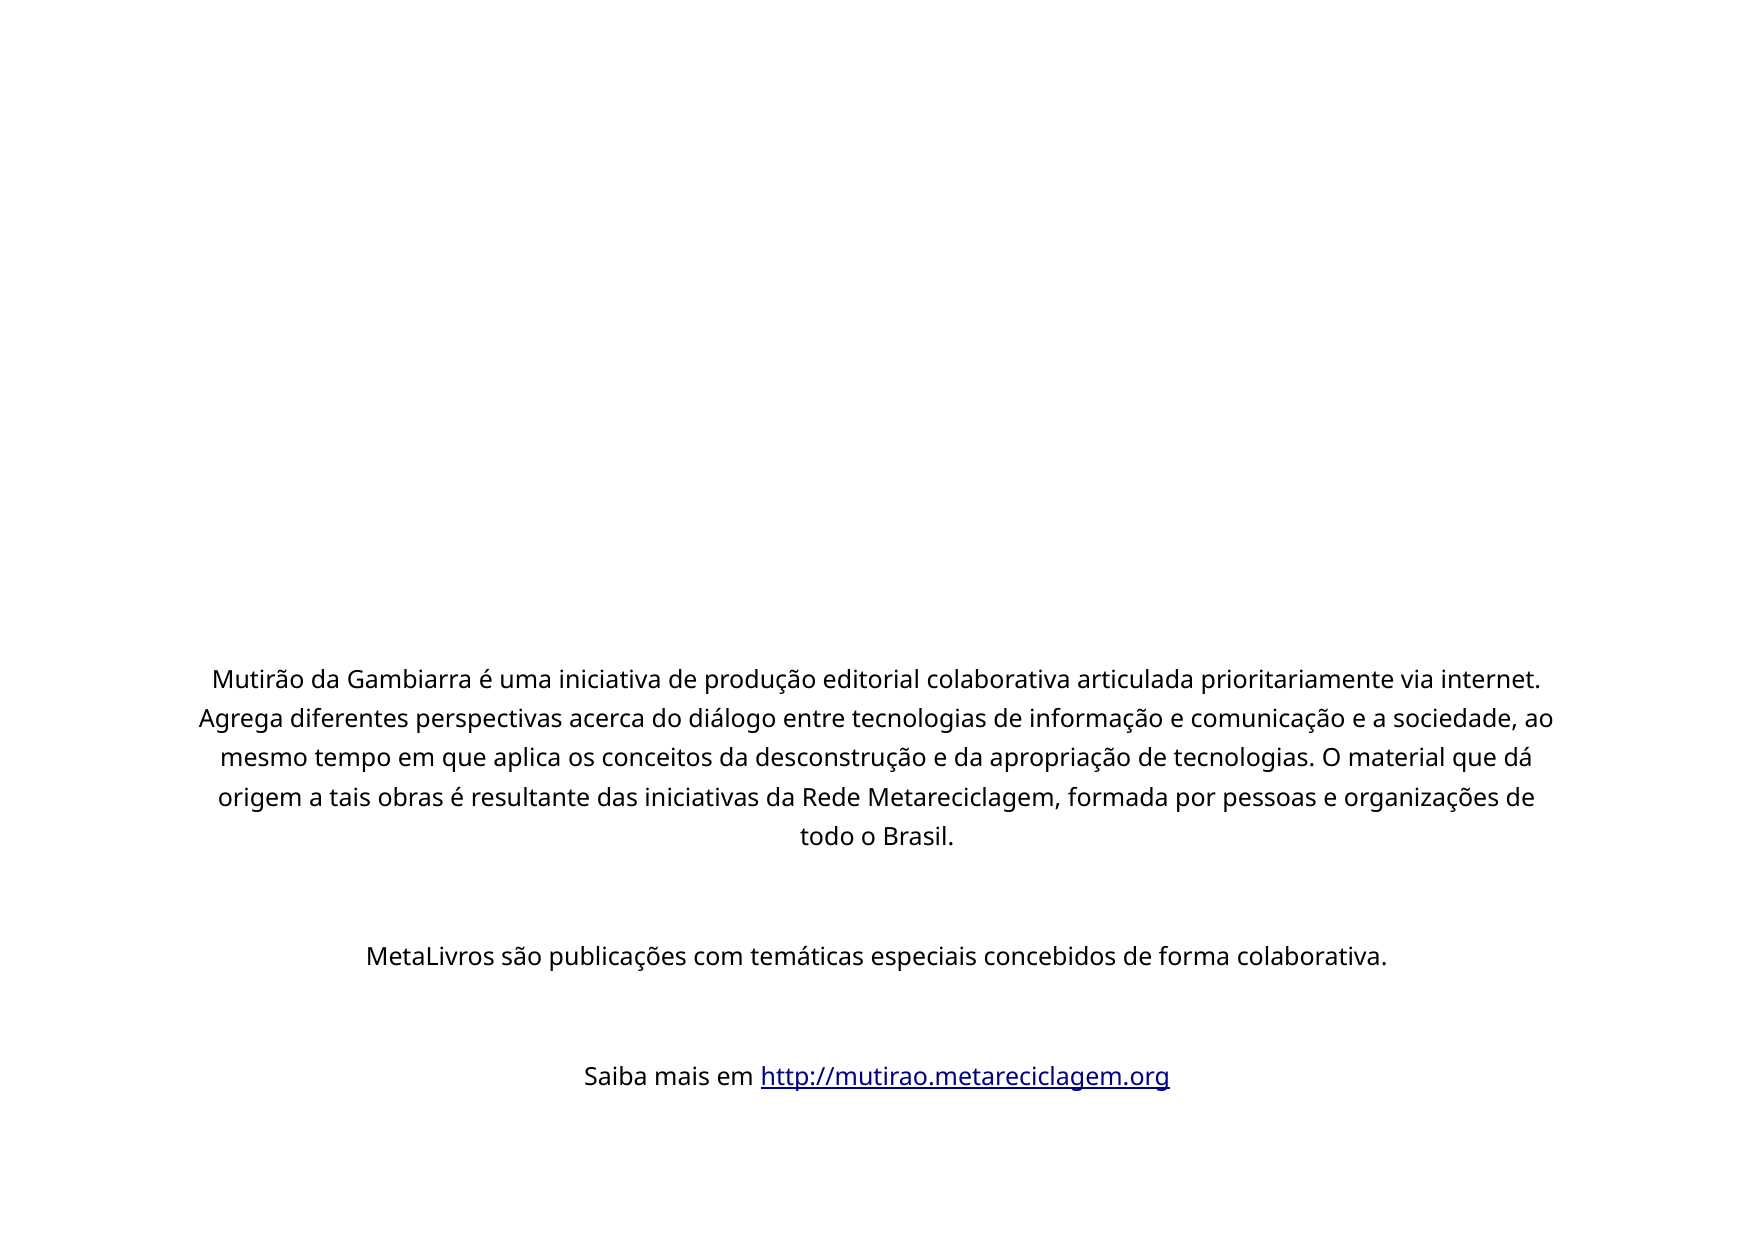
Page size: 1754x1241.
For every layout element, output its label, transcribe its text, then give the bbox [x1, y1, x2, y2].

text Mutirão da Gambiarra é uma iniciativa de produção editorial colaborativa articulada prioritariamente via internet. Agrega diferentes perspectivas acerca do diálogo entre tecnologias de informação e comunicação e a sociedade, ao mesmo tempo em que aplica os conceitos da desconstrução e da apropriação de tecnologias. O material que dá origem a tais obras é resultante das iniciativas da Rede Metareciclagem, formada por pessoas e organizações de todo o Brasil. [198, 662, 1556, 852]
text MetaLivros são publicações com temáticas especiais concebidos de forma colaborativa. [198, 938, 1556, 972]
text Saiba mais em http://mutirao.metareciclagem.org [198, 1058, 1556, 1092]
